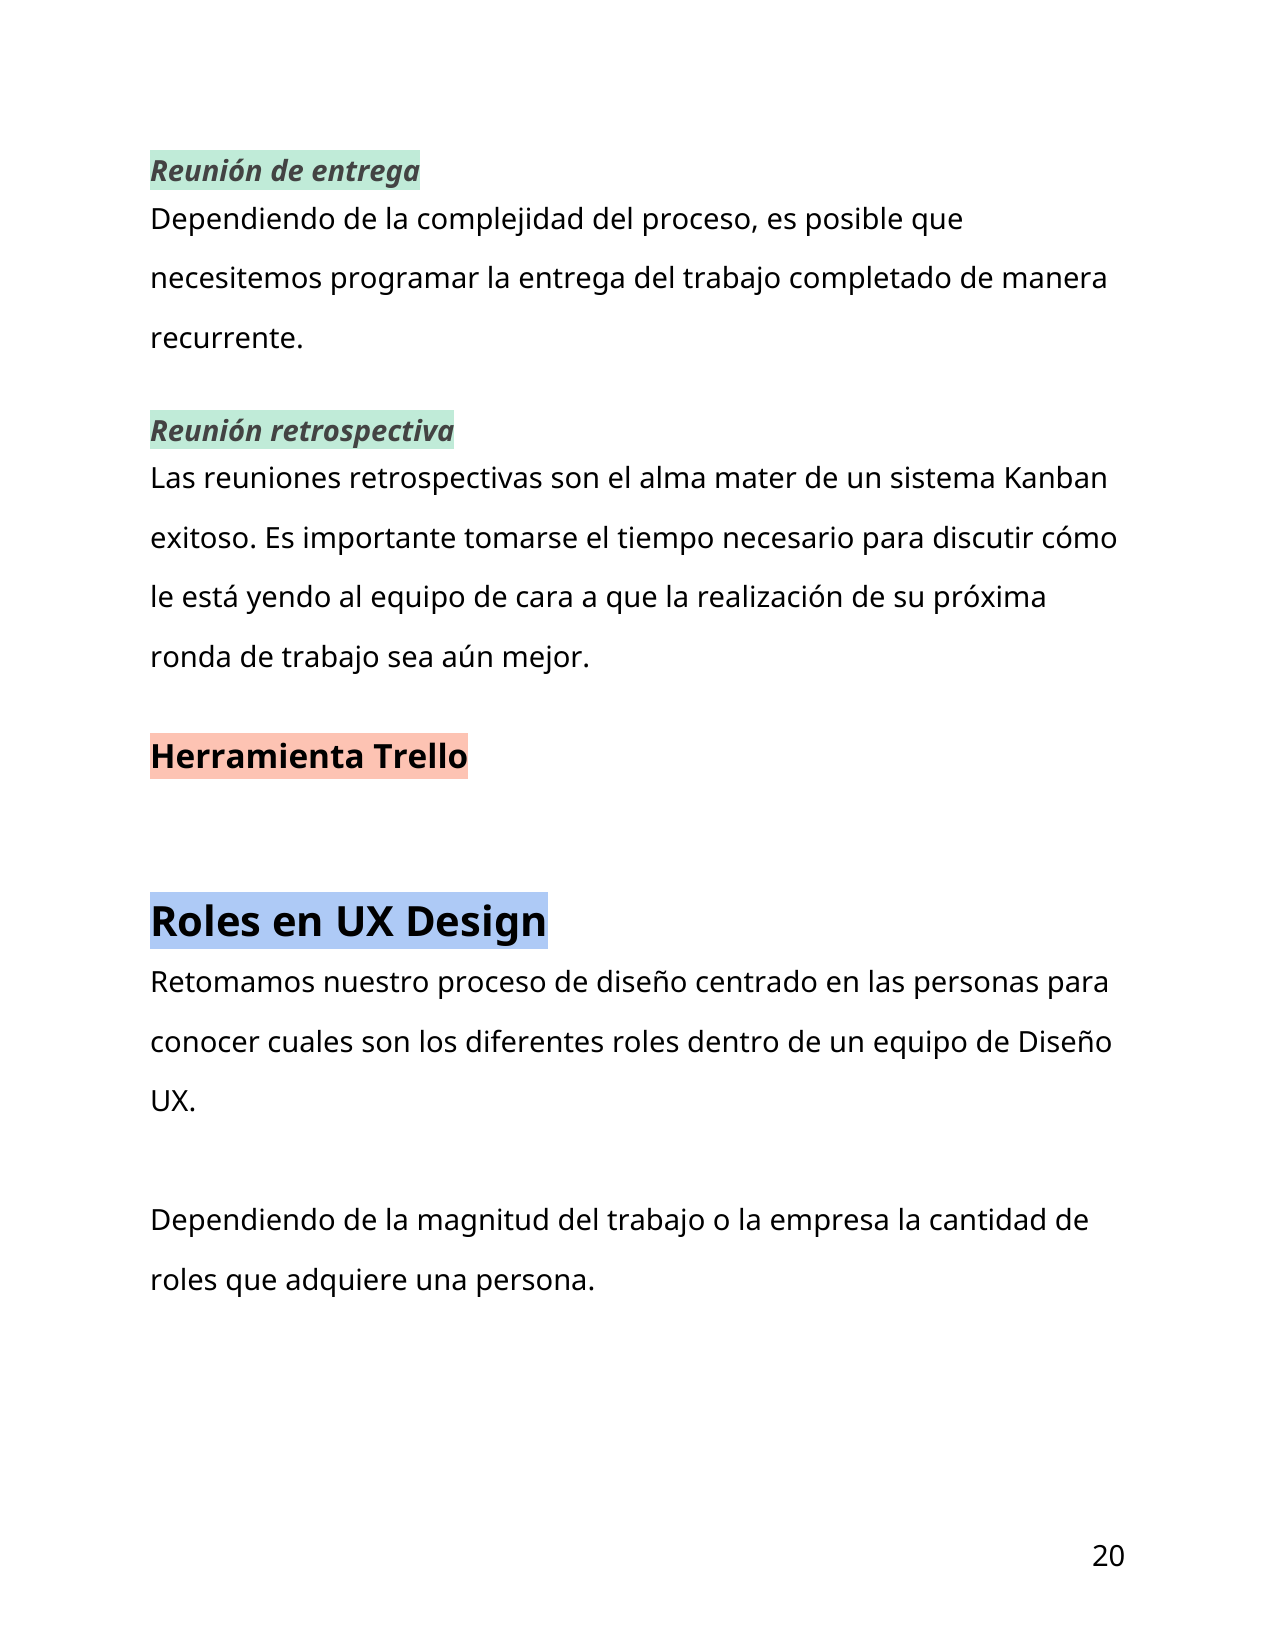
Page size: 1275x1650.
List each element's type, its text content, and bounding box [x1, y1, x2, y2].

text Las reuniones retrospectivas son el alma mater de un sistema Kanban exitoso. Es importante tomarse el tiempo necesario para discutir cómo le está yendo al equipo de cara a que la realización de su próxima ronda de trabajo sea aún mejor. [150, 458, 1125, 676]
subtitle Reunión de entrega [420, 150, 1125, 190]
text Retomamos nuestro proceso de diseño centrado en las personas para conocer cuales son los diferentes roles dentro de un equipo de Diseño UX. [150, 962, 1125, 1120]
subtitle Herramienta Trello [468, 733, 1125, 779]
text Dependiendo de la magnitud del trabajo o la empresa la cantidad de roles que adquiere una persona. [150, 1199, 1125, 1299]
subtitle Reunión retrospectiva [454, 410, 1125, 449]
subtitle Roles en UX Design [548, 892, 1125, 949]
text Dependiendo de la complejidad del proceso, es posible que necesitemos programar la entrega del trabajo completado de manera recurrente. [150, 198, 1125, 357]
